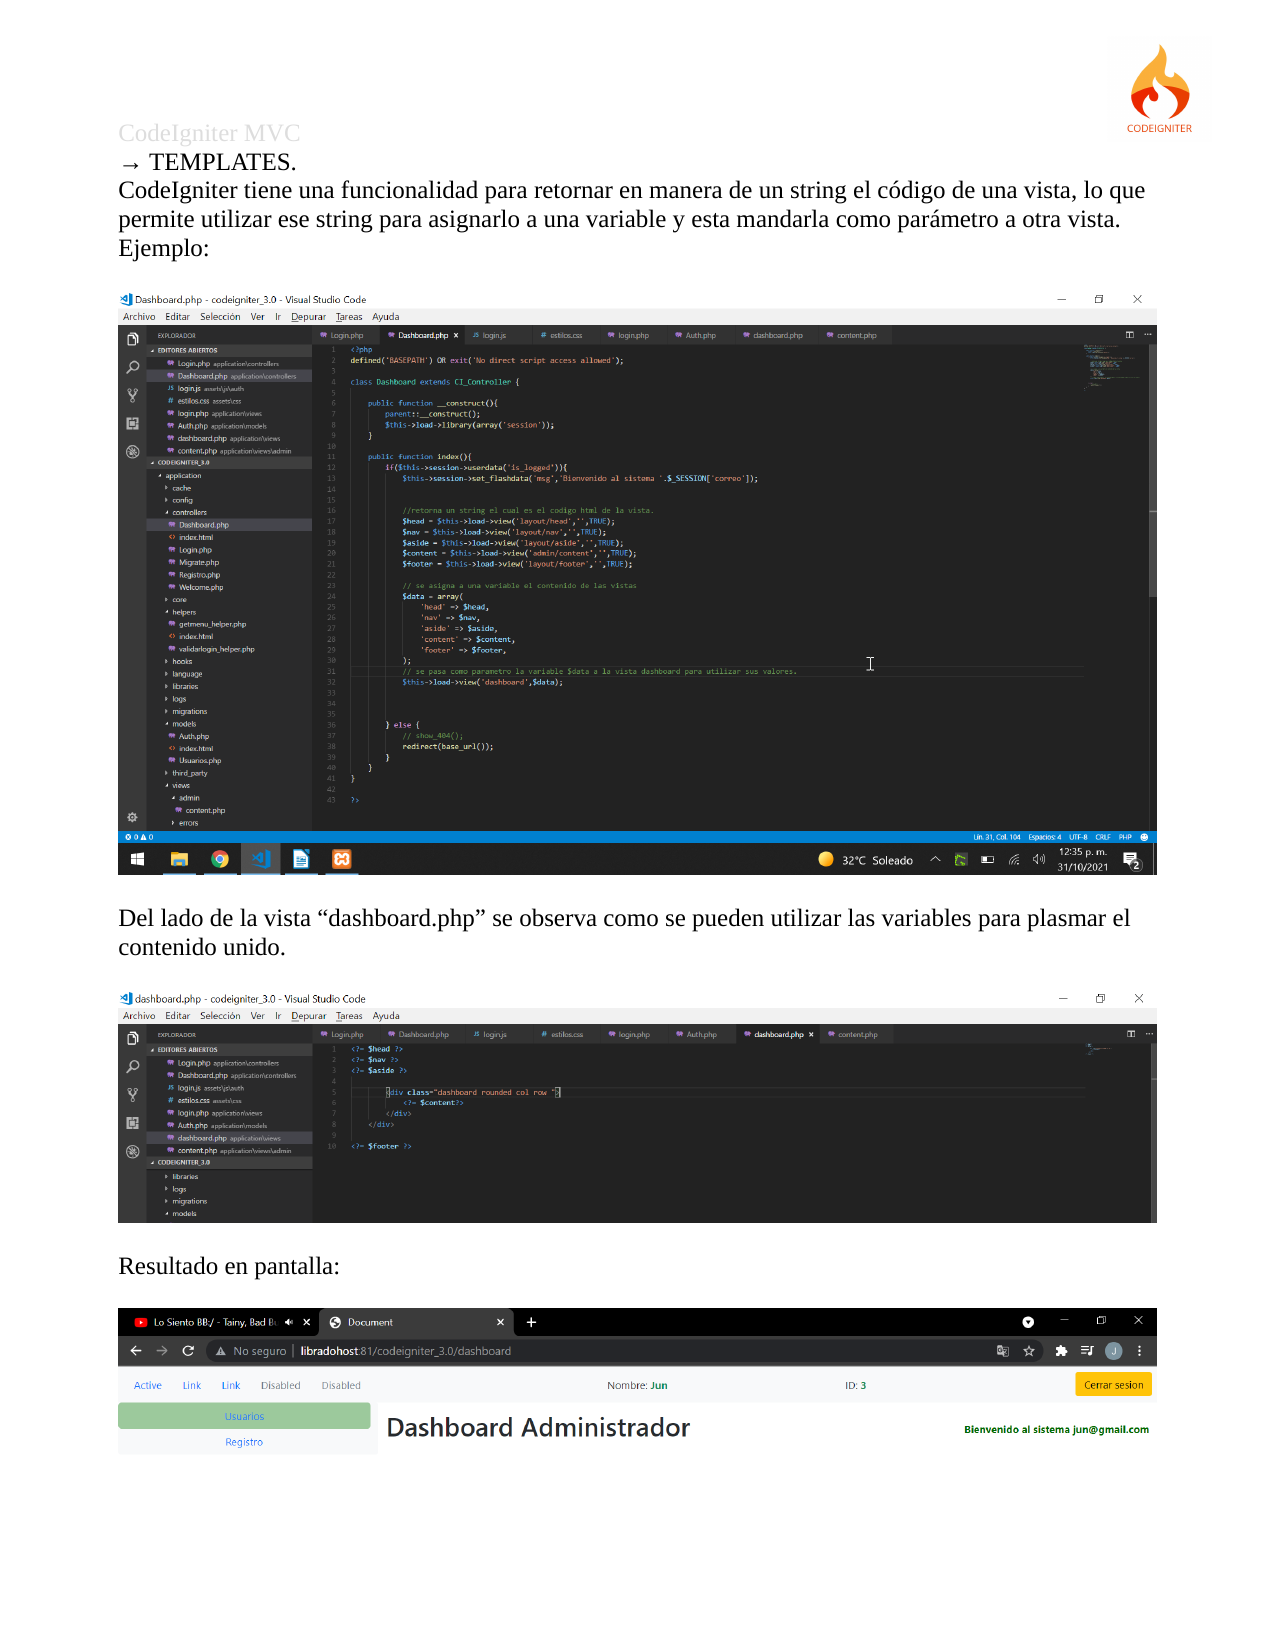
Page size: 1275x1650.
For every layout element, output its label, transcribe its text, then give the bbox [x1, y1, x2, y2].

text Resultado en pantalla: [118, 1251, 1157, 1280]
picture [118, 1308, 1157, 1483]
text → TEMPLATES. [118, 147, 1157, 176]
text Ejemplo: [118, 233, 1157, 262]
picture [118, 989, 1157, 1223]
picture [118, 290, 1157, 875]
picture [1107, 36, 1213, 142]
text CodeIgniter tiene una funcionalidad para retornar en manera de un string el código de una vista, lo que permite utilizar ese string para asignarlo a una variable y esta mandarla como parámetro a otra vista. [118, 176, 1157, 233]
text Del lado de la vista “dashboard.php” se observa como se pueden utilizar las variables para plasmar el contenido unido. [118, 903, 1157, 961]
